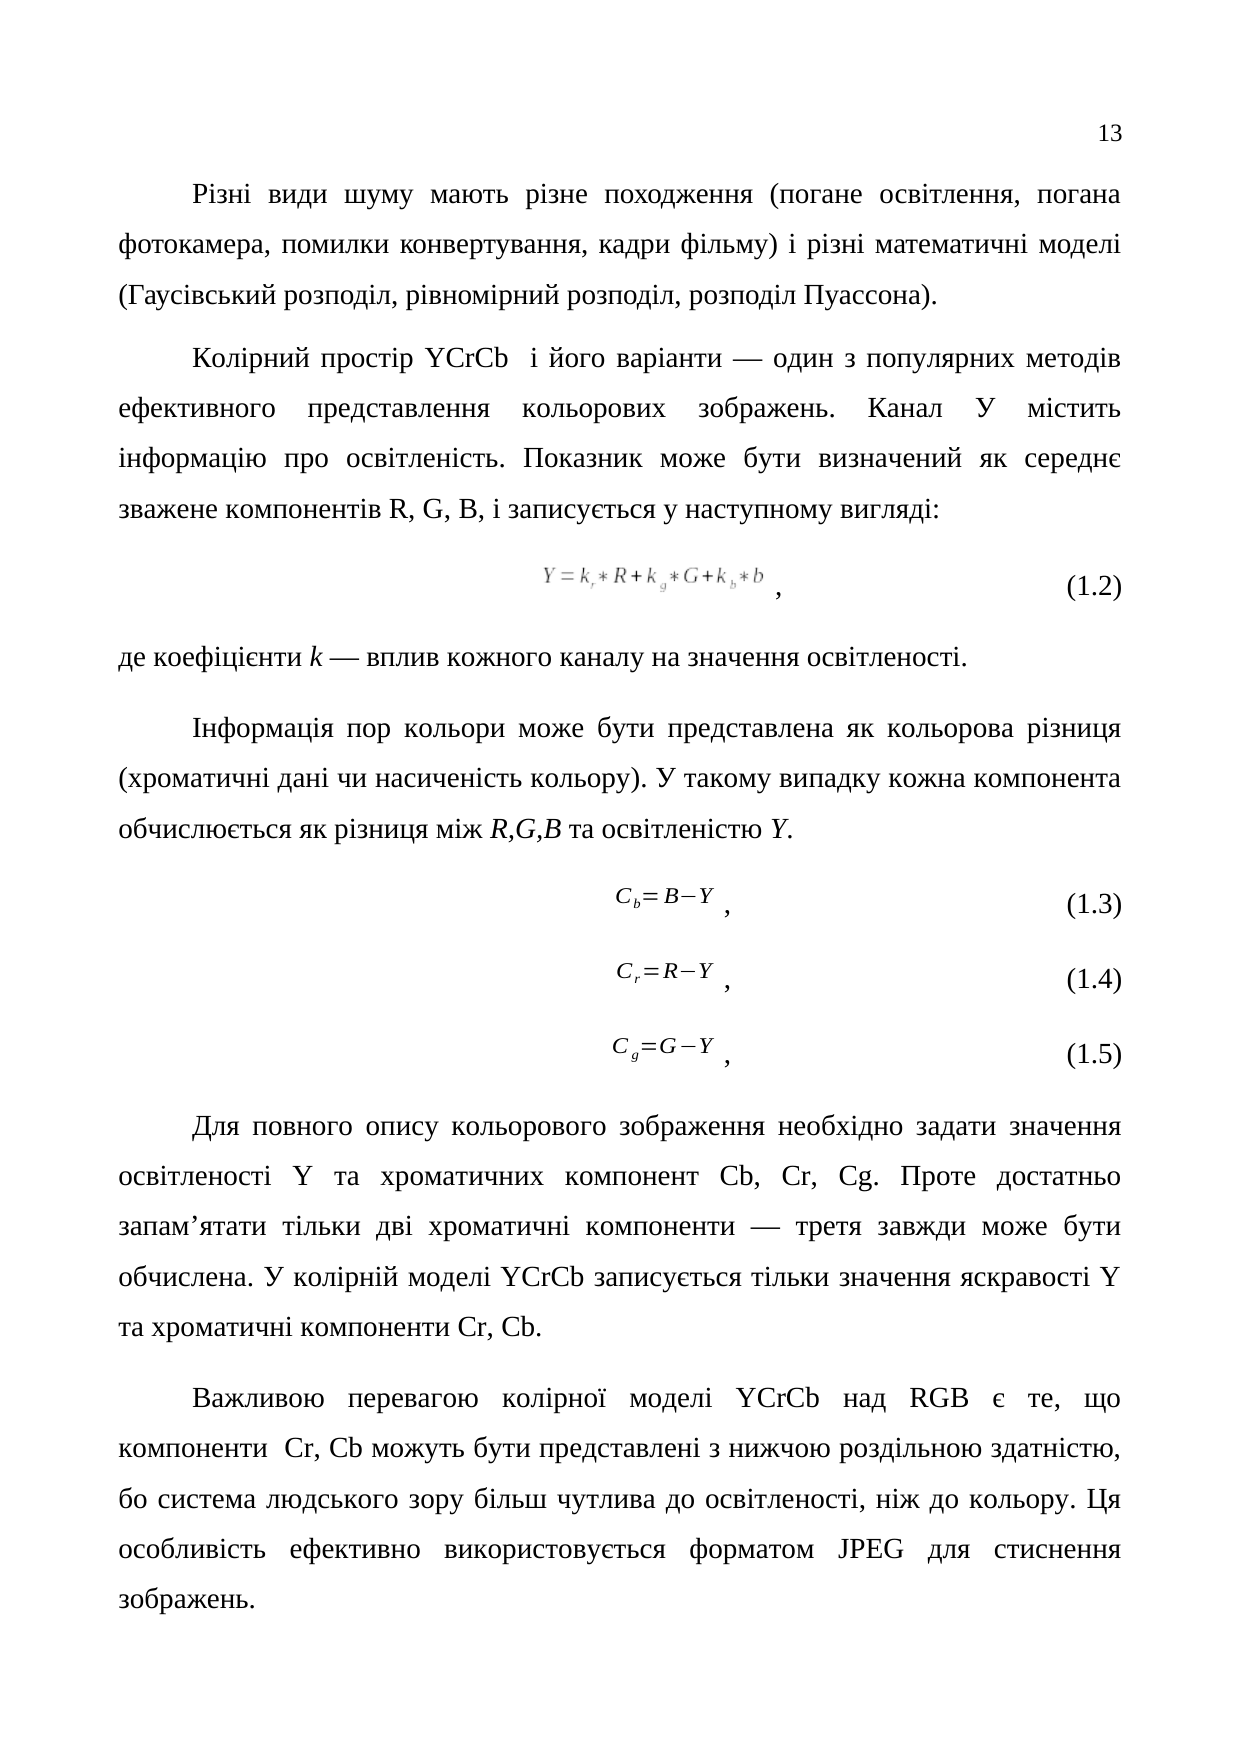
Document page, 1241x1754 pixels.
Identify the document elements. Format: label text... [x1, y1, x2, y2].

text Інформація пор кольори може бути представлена як кольорова різниця (хроматичні дані чи насиченість кольору). У такому випадку кожна компонента обчислюється як різниця між R,G,B та освітленістю Y. [118, 710, 1122, 844]
text , (1.5) [118, 1032, 1122, 1070]
text Важливою перевагою колірної моделі YCrCb над RGB є те, що компоненти Cr, Cb можуть бути представлені з нижчою роздільною здатністю, бо система людського зору більш чутлива до освітленості, ніж до кольору. Ця особливість ефективно використовується форматом JPEG для стиснення зображень. [118, 1380, 1122, 1615]
text , (1.4) [118, 957, 1122, 995]
text Різні види шуму мають різне походження (погане освітлення, погана фотокамера, помилки конвертування, кадри фільму) і різні математичні моделі (Гаусівський розподіл, рівномірний розподіл, розподіл Пуассона). [118, 176, 1122, 311]
text Для повного опису кольорового зображення необхідно задати значення освітленості Y та хроматичних компонент Cb, Cr, Cg. Проте достатньо запам’ятати тільки дві хроматичні компоненти — третя завжди може бути обчислена. У колірній моделі YСrCb записується тільки значення яскравості Y та хроматичні компоненти Cr, Cb. [118, 1108, 1122, 1343]
text , (1.2) [118, 562, 1122, 601]
text де коефіцієнти k — вплив кожного каналу на значення освітленості. [118, 639, 1122, 672]
text Колірний простір YCrCb і його варіанти — один з популярних методів ефективного представлення кольорових зображень. Канал У містить інформацію про освітленість. Показник може бути визначений як середнє зважене компонентів R, G, B, і записується у наступному вигляді: [118, 340, 1122, 524]
text , (1.3) [118, 882, 1122, 919]
